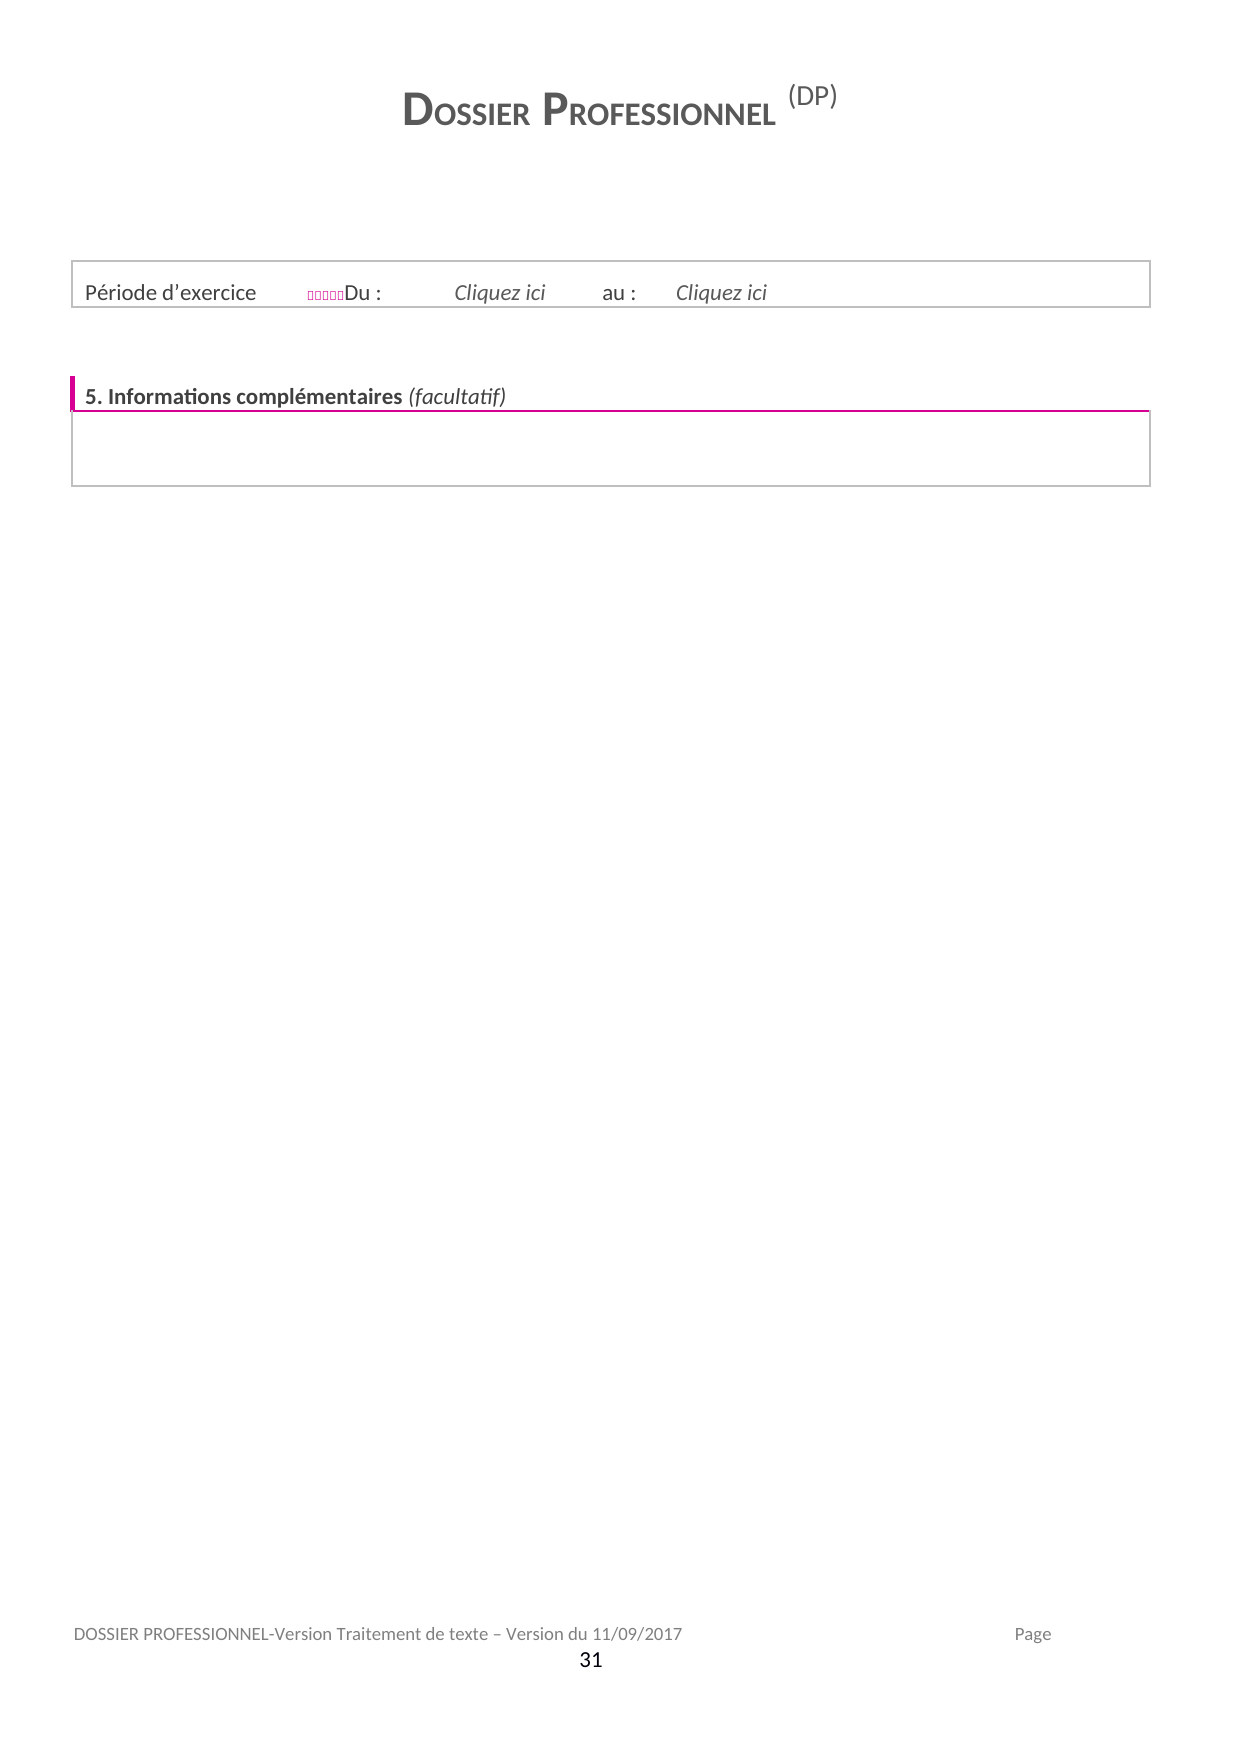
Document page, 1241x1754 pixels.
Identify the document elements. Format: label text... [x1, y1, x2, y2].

table_cell [73, 427, 1149, 463]
table_cell [73, 463, 1149, 484]
table_cell [73, 412, 1149, 427]
table_cell [1091, 308, 1150, 342]
table_cell [72, 342, 1091, 376]
table_cell [1091, 376, 1150, 410]
table_cell [1091, 342, 1150, 376]
table_cell [72, 308, 1091, 342]
table_cell Période d’exercice Du : Cliquez ici au : Cliquez ici [73, 262, 1149, 306]
table_cell 5. Informations complémentaires (facultatif) [75, 376, 1091, 410]
